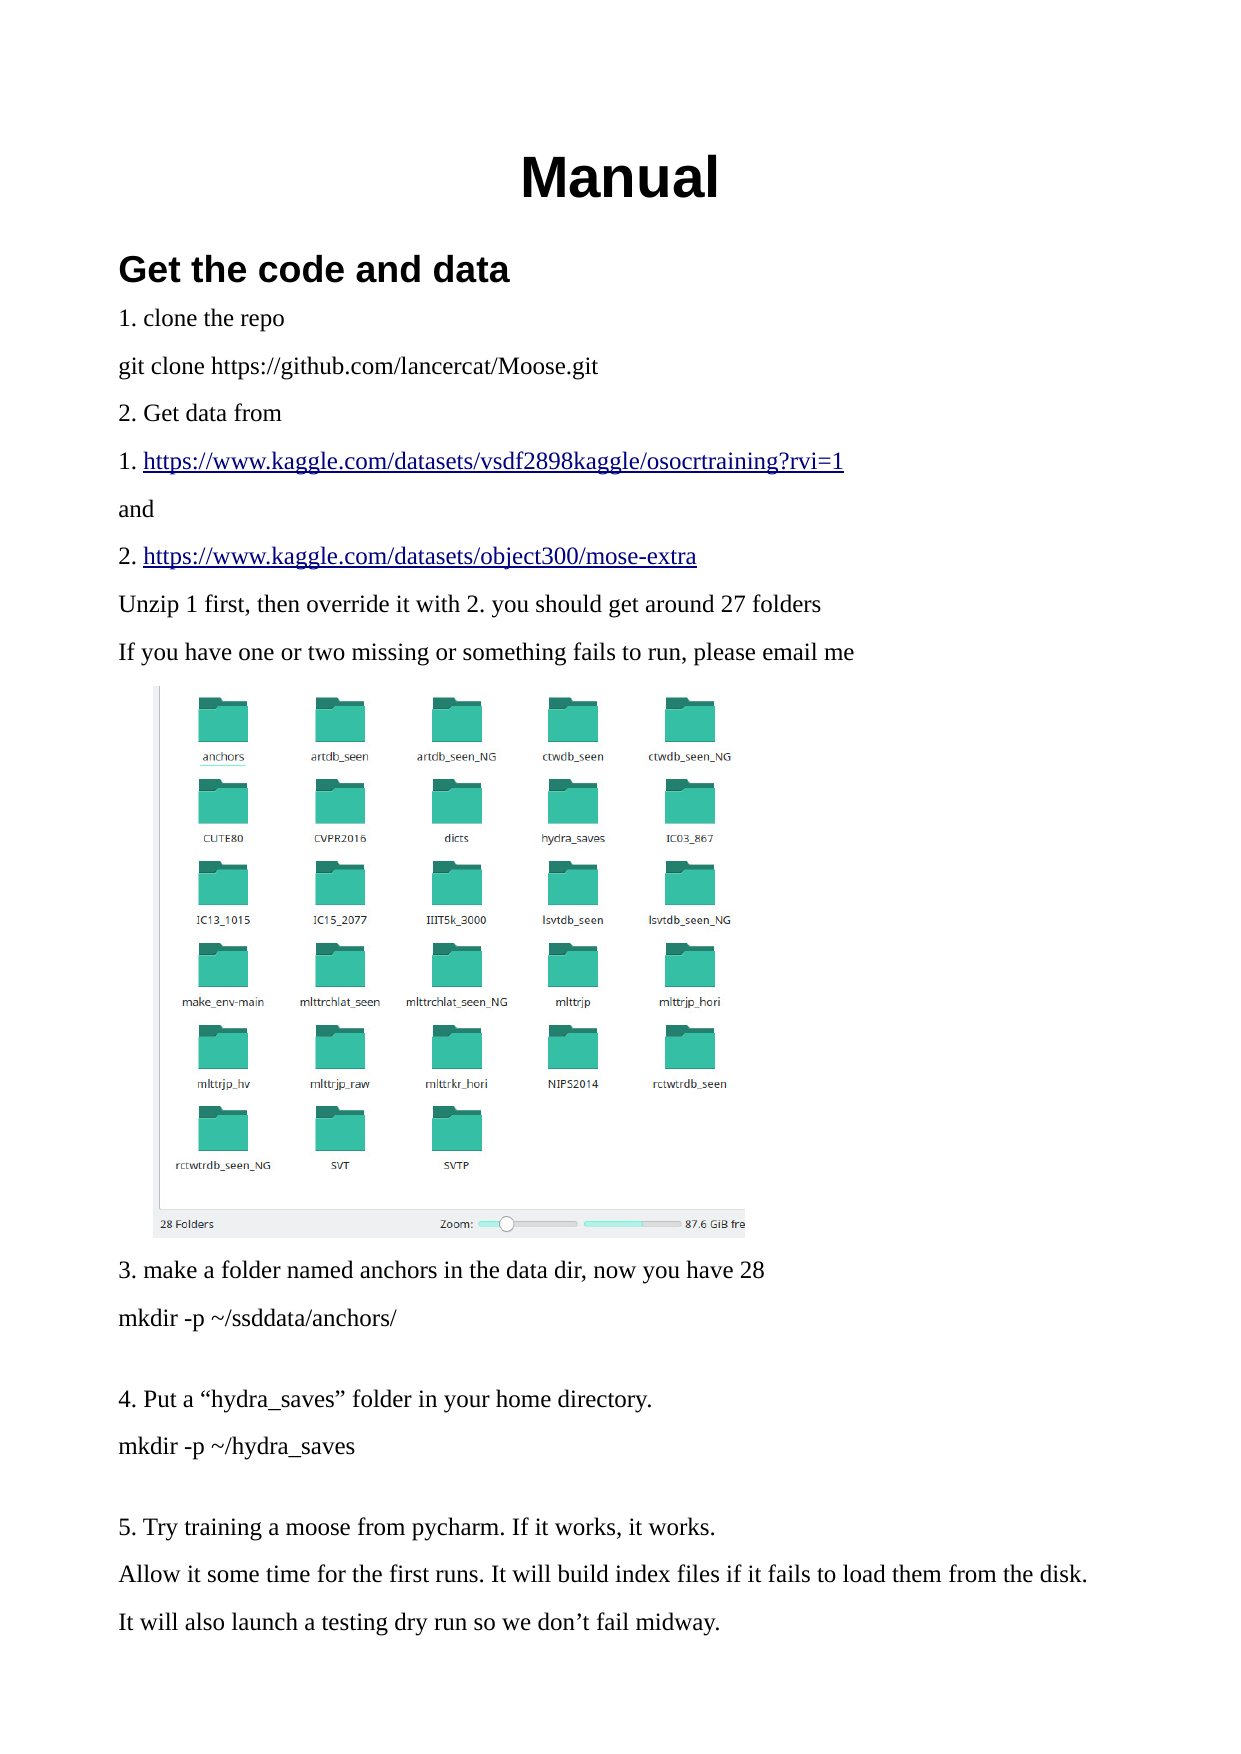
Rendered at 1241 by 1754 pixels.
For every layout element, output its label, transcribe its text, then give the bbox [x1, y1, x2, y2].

picture [152, 686, 745, 1238]
text 2. Get data from [118, 398, 1122, 427]
text git clone https://github.com/lancercat/Moose.git [118, 351, 1122, 380]
title Manual [118, 143, 1122, 210]
text 4. Put a “hydra_saves” folder in your home directory. [118, 1384, 1122, 1412]
text If you have one or two missing or something fails to run, please email me [118, 637, 1122, 665]
text It will also launch a testing dry run so we don’t fail midway. [118, 1607, 1122, 1636]
text 3. make a folder named anchors in the data dir, now you have 28 [118, 1255, 1122, 1284]
text and [118, 494, 1122, 522]
text 1. clone the repo [118, 303, 1122, 332]
text 1. https://www.kaggle.com/datasets/vsdf2898kaggle/osocrtraining?rvi=1 [118, 446, 1122, 475]
text mkdir -p ~/hydra_saves [118, 1431, 1122, 1493]
text 2. https://www.kaggle.com/datasets/object300/mose-extra [118, 541, 1122, 570]
text mkdir -p ~/ssddata/anchors/ [118, 1303, 1122, 1365]
text Allow it some time for the first runs. It will build index files if it fails to load them from the disk. [118, 1559, 1122, 1588]
subtitle Get the code and data [118, 248, 1122, 291]
text Unzip 1 first, then override it with 2. you should get around 27 folders [118, 589, 1122, 618]
text 5. Try training a moose from pycharm. If it works, it works. [118, 1512, 1122, 1541]
